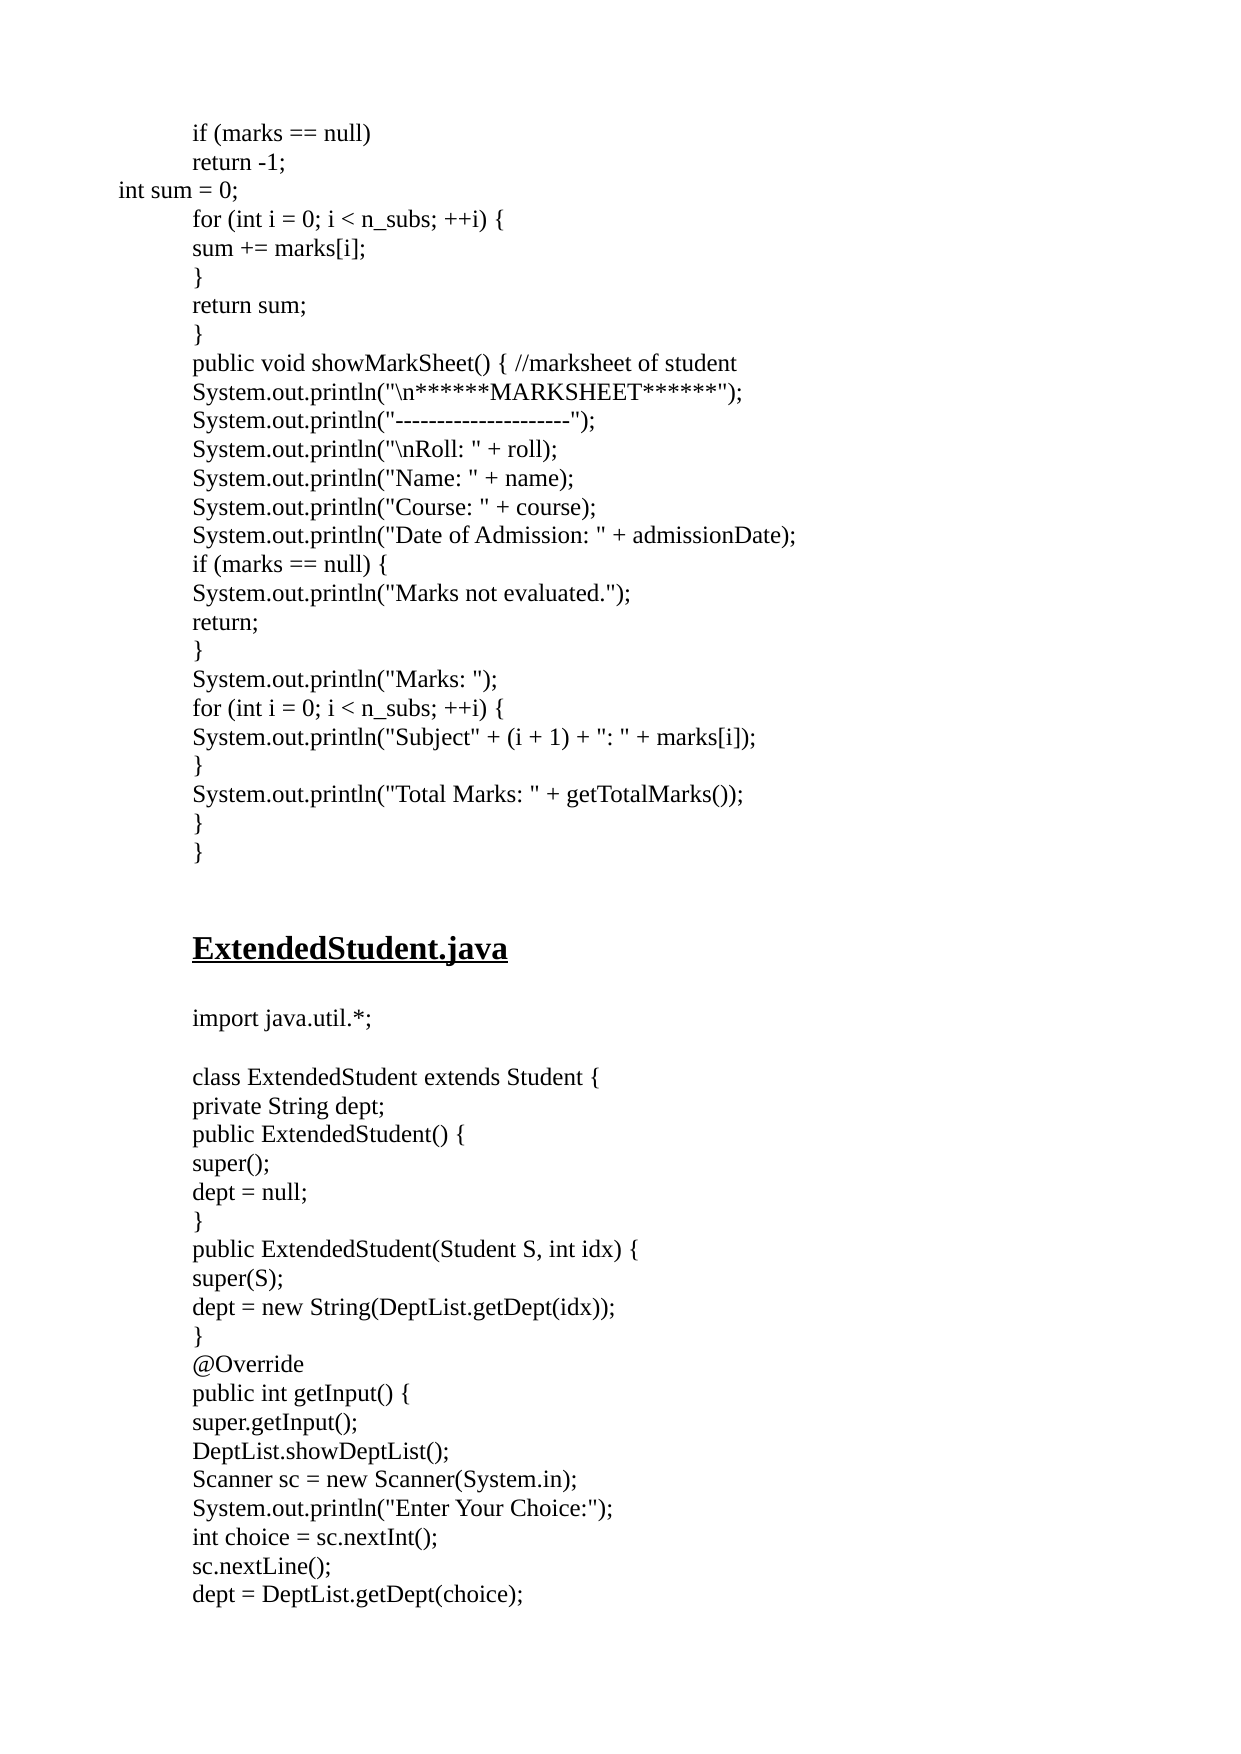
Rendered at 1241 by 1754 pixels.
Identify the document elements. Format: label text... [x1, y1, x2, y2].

text dept = null; [118, 1177, 1122, 1206]
text System.out.println("\n******MARKSHEET******"); [118, 377, 1122, 406]
text } [118, 751, 1122, 779]
text super(S); [118, 1263, 1122, 1292]
text sum += marks[i]; [118, 233, 1122, 262]
text System.out.println("\nRoll: " + roll); [118, 434, 1122, 463]
text public int getInput() { [118, 1378, 1122, 1407]
text super(); [118, 1148, 1122, 1177]
text sc.nextLine(); [118, 1551, 1122, 1579]
text private String dept; [118, 1091, 1122, 1119]
text return -1; [118, 147, 1122, 176]
text for (int i = 0; i < n_subs; ++i) { [118, 693, 1122, 722]
text class ExtendedStudent extends Student { [118, 1062, 1122, 1091]
text } [118, 837, 1122, 866]
text dept = new String(DeptList.getDept(idx)); [118, 1292, 1122, 1321]
text } [118, 262, 1122, 291]
text } [118, 808, 1122, 837]
text } [118, 1206, 1122, 1234]
text System.out.println("Marks not evaluated."); [118, 578, 1122, 607]
text return sum; [118, 291, 1122, 319]
text } [118, 636, 1122, 664]
text } [118, 319, 1122, 348]
text public void showMarkSheet() { //marksheet of student [118, 348, 1122, 377]
text if (marks == null) { [118, 549, 1122, 578]
text ExtendedStudent.java [118, 928, 1122, 966]
text System.out.println("Date of Admission: " + admissionDate); [118, 521, 1122, 549]
text Scanner sc = new Scanner(System.in); [118, 1464, 1122, 1493]
text super.getInput(); [118, 1407, 1122, 1436]
text import java.util.*; [118, 995, 1122, 1033]
text System.out.println("Total Marks: " + getTotalMarks()); [118, 779, 1122, 808]
text System.out.println("Marks: "); [118, 664, 1122, 693]
text System.out.println("Subject" + (i + 1) + ": " + marks[i]); [118, 722, 1122, 751]
text int sum = 0; [118, 176, 1122, 204]
text int choice = sc.nextInt(); [118, 1522, 1122, 1551]
text public ExtendedStudent() { [118, 1119, 1122, 1148]
text public ExtendedStudent(Student S, int idx) { [118, 1234, 1122, 1263]
text } [118, 1321, 1122, 1349]
text dept = DeptList.getDept(choice); [118, 1579, 1122, 1608]
text System.out.println("Course: " + course); [118, 492, 1122, 521]
text DeptList.showDeptList(); [118, 1436, 1122, 1464]
text for (int i = 0; i < n_subs; ++i) { [118, 204, 1122, 233]
text System.out.println("Name: " + name); [118, 463, 1122, 492]
text if (marks == null) [118, 118, 1122, 147]
text System.out.println("Enter Your Choice:"); [118, 1493, 1122, 1522]
text System.out.println("---------------------"); [118, 406, 1122, 434]
text @Override [118, 1349, 1122, 1378]
text return; [118, 607, 1122, 636]
